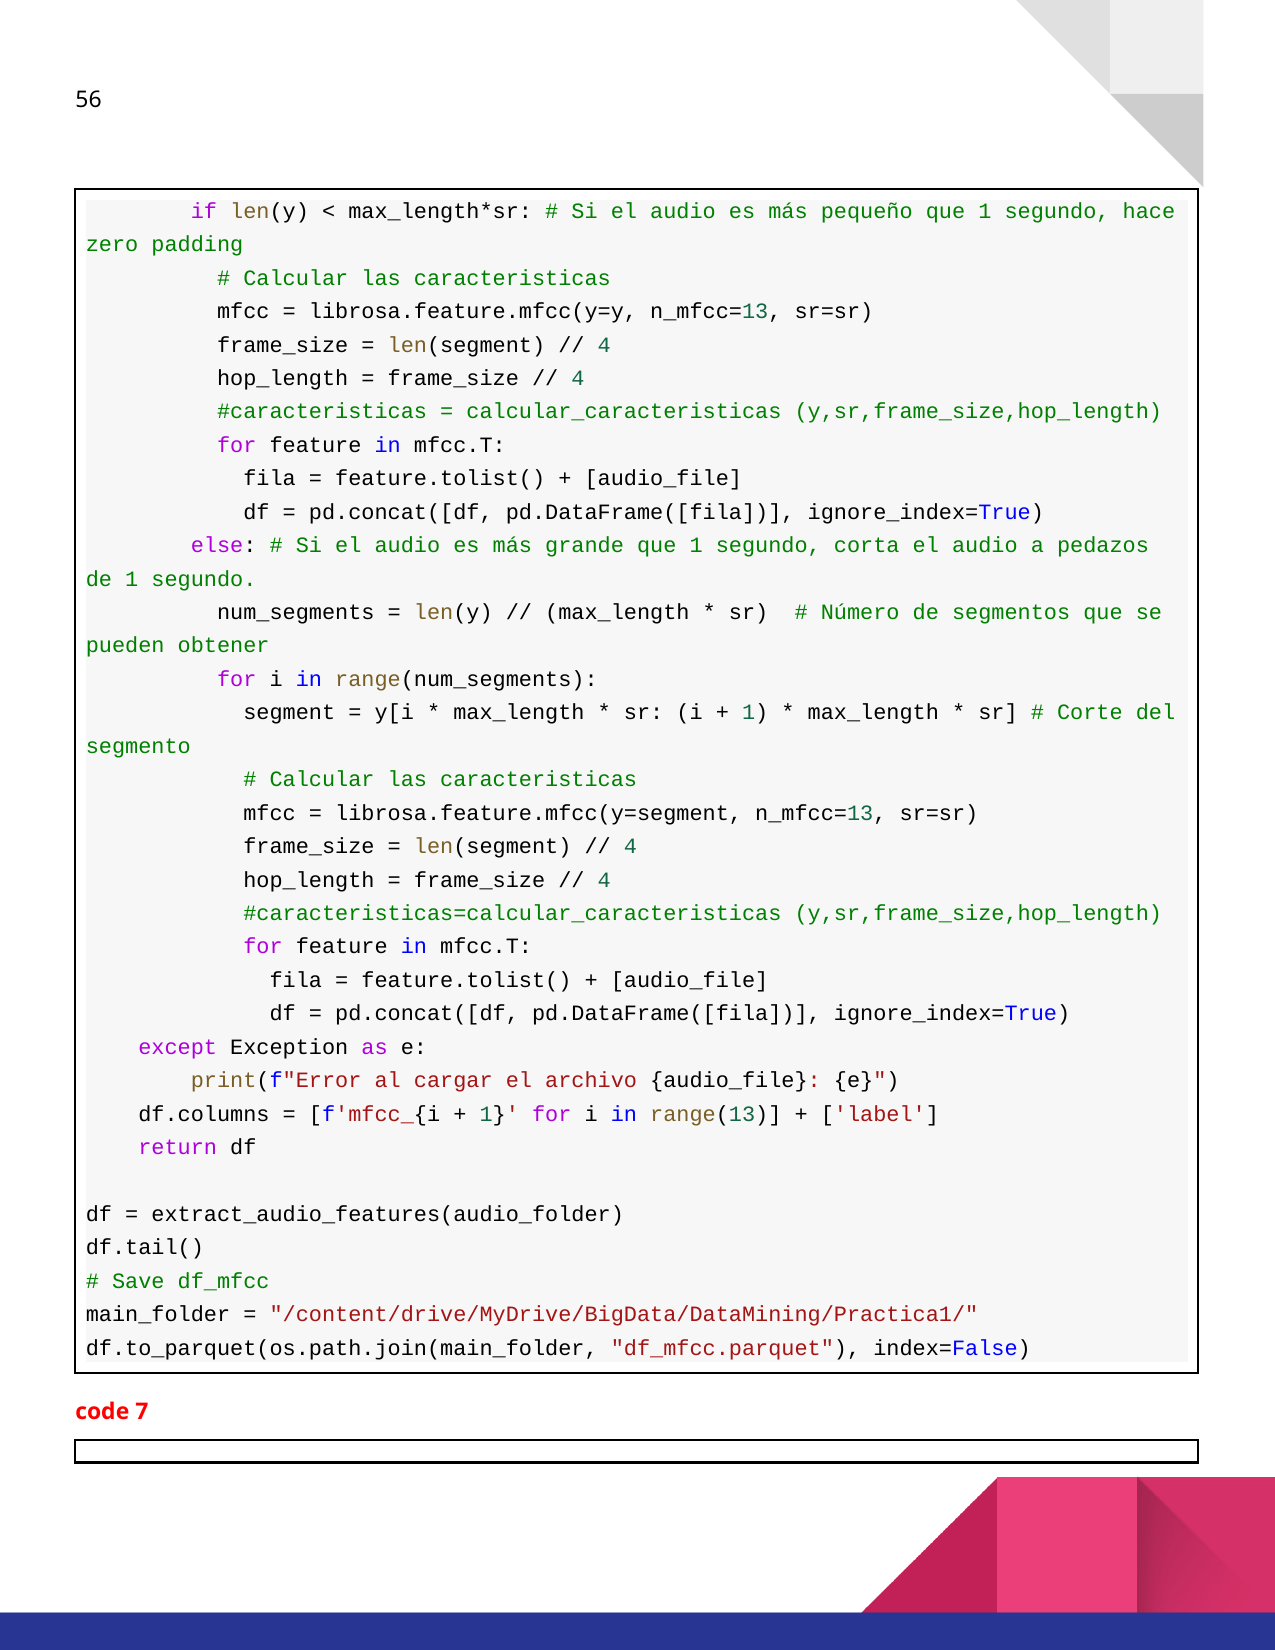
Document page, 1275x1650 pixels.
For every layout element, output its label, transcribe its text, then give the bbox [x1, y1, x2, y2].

picture [0, 1475, 1275, 1650]
picture [1015, 0, 1204, 188]
table_header if len(y) < max_length*sr: # Si el audio es más pequeño que 1 segundo, hace zero padding # Calcular las caracteristicas mfcc = librosa.feature.mfcc(y=y, n_mfcc=13, sr=sr) frame_size = len(segment) // 4 hop_length = frame_size // 4 #caracteristicas = calcular_caracteristicas (y,sr,frame_size,hop_length) for feature in mfcc.T: fila = feature.tolist() + [audio_file] df = pd.concat([df, pd.DataFrame([fila])], ignore_index=True) else: # Si el audio es más grande que 1 segundo, corta el audio a pedazos de 1 segundo. num_segments = len(y) // (max_length * sr) # Número de segmentos que se pueden obtener for i in range(num_segments): segment = y[i * max_length * sr: (i + 1) * max_length * sr] # Corte del segmento # Calcular las caracteristicas mfcc = librosa.feature.mfcc(y=segment, n_mfcc=13, sr=sr) frame_size = len(segment) // 4 hop_length = frame_size // 4 #caracteristicas=calcular_caracteristicas (y,sr,frame_size,hop_length) for feature in mfcc.T: fila = feature.tolist() + [audio_file] df = pd.concat([df, pd.DataFrame([fila])], ignore_index=True) except Exception as e: print(f"Error al cargar el archivo {audio_file}: {e}") df.columns = [f'mfcc_{i + 1}' for i in range(13)] + ['label'] return df df = extract_audio_features(audio_folder) df.tail() # Save df_mfcc main_folder = "/content/drive/MyDrive/BigData/DataMining/Practica1/" df.to_parquet(os.path.join(main_folder, "df_mfcc.parquet"), index=False) [76, 190, 1197, 1372]
text code 7 [75, 1395, 1198, 1426]
